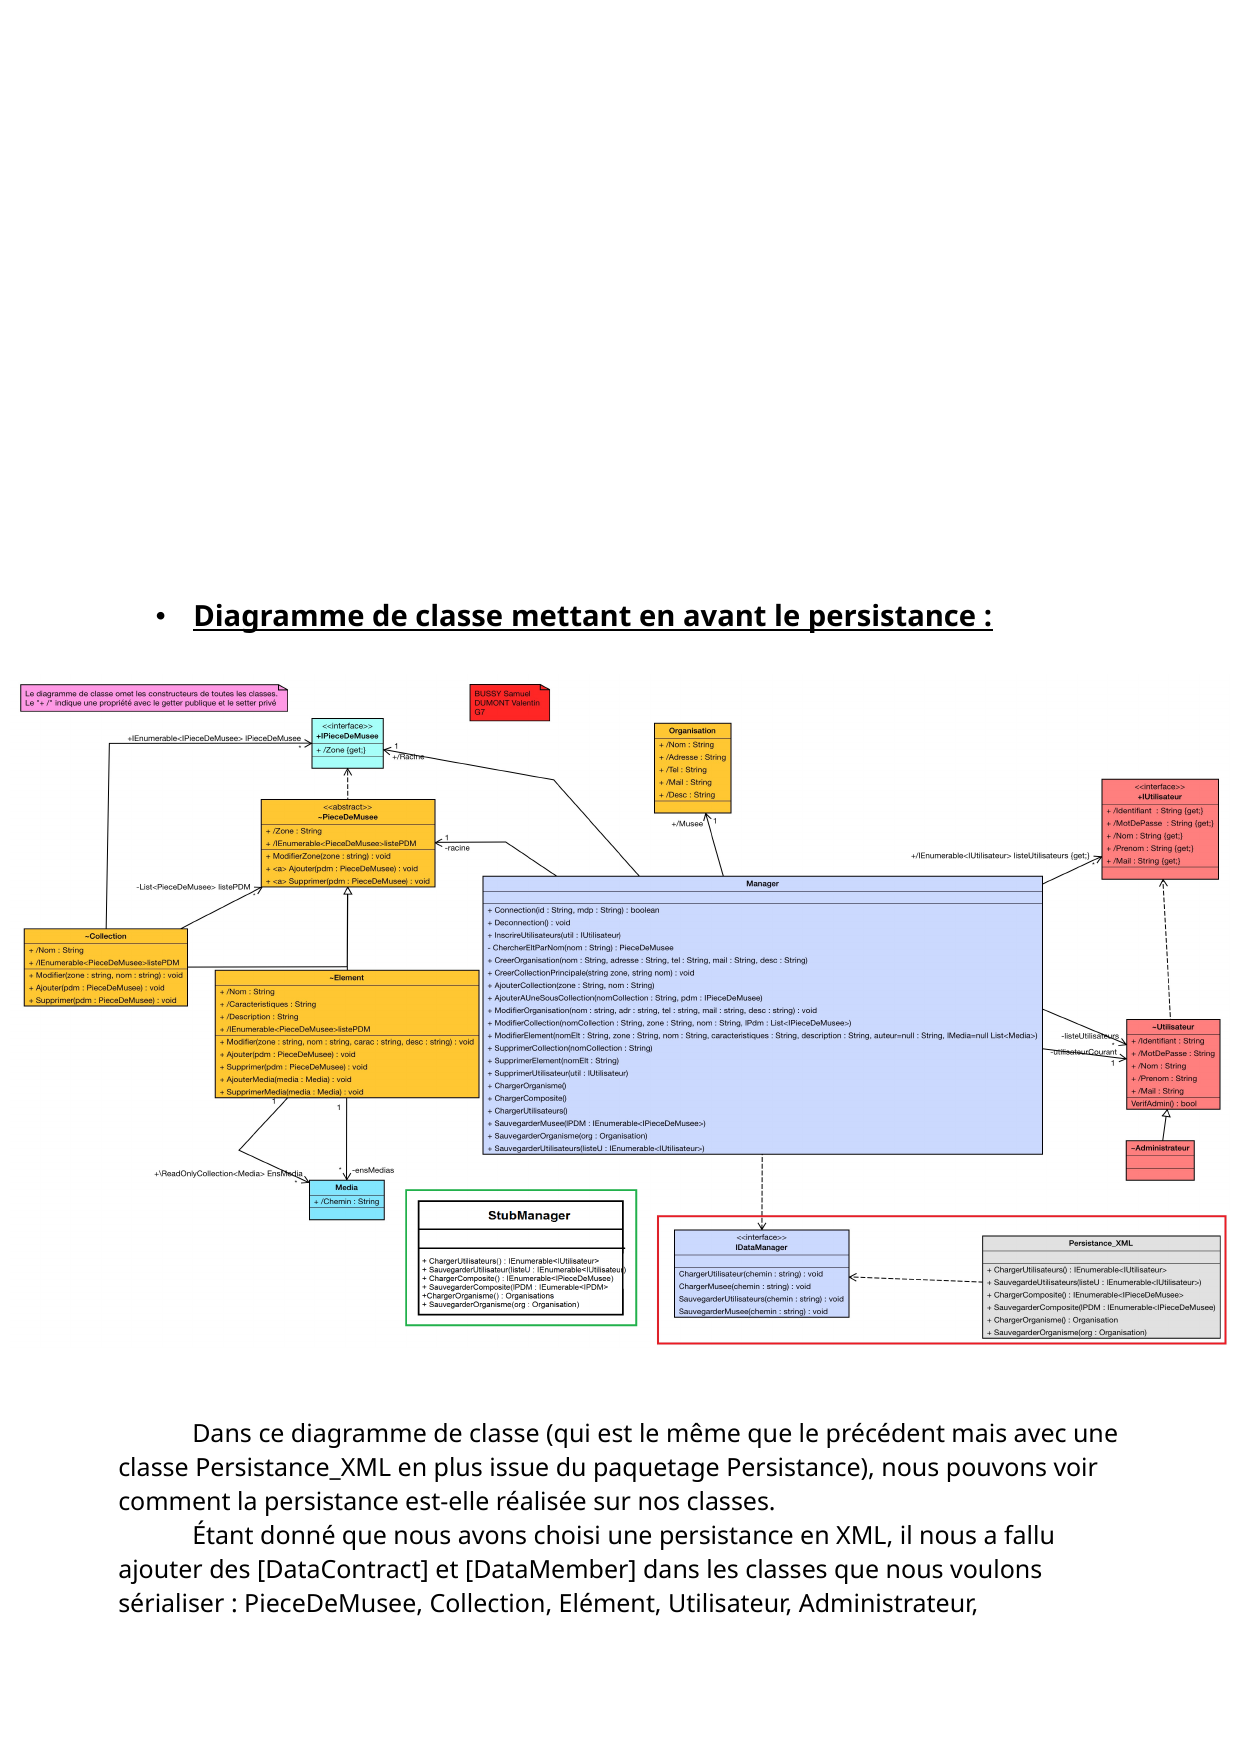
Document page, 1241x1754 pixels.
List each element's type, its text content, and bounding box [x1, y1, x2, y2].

text Étant donné que nous avons choisi une persistance en XML, il nous a fallu ajouter des [DataContract] et [DataMember] dans les classes que nous voulons sérialiser : PieceDeMusee, Collection, Elément, Utilisateur, Administrateur, [118, 1518, 1122, 1620]
list Diagramme de classe mettant en avant le persistance : [156, 595, 1122, 635]
picture [10, 674, 1230, 1348]
text Dans ce diagramme de classe (qui est le même que le précédent mais avec une classe Persistance_XML en plus issue du paquetage Persistance), nous pouvons voir comment la persistance est-elle réalisée sur nos classes. [118, 1416, 1122, 1518]
